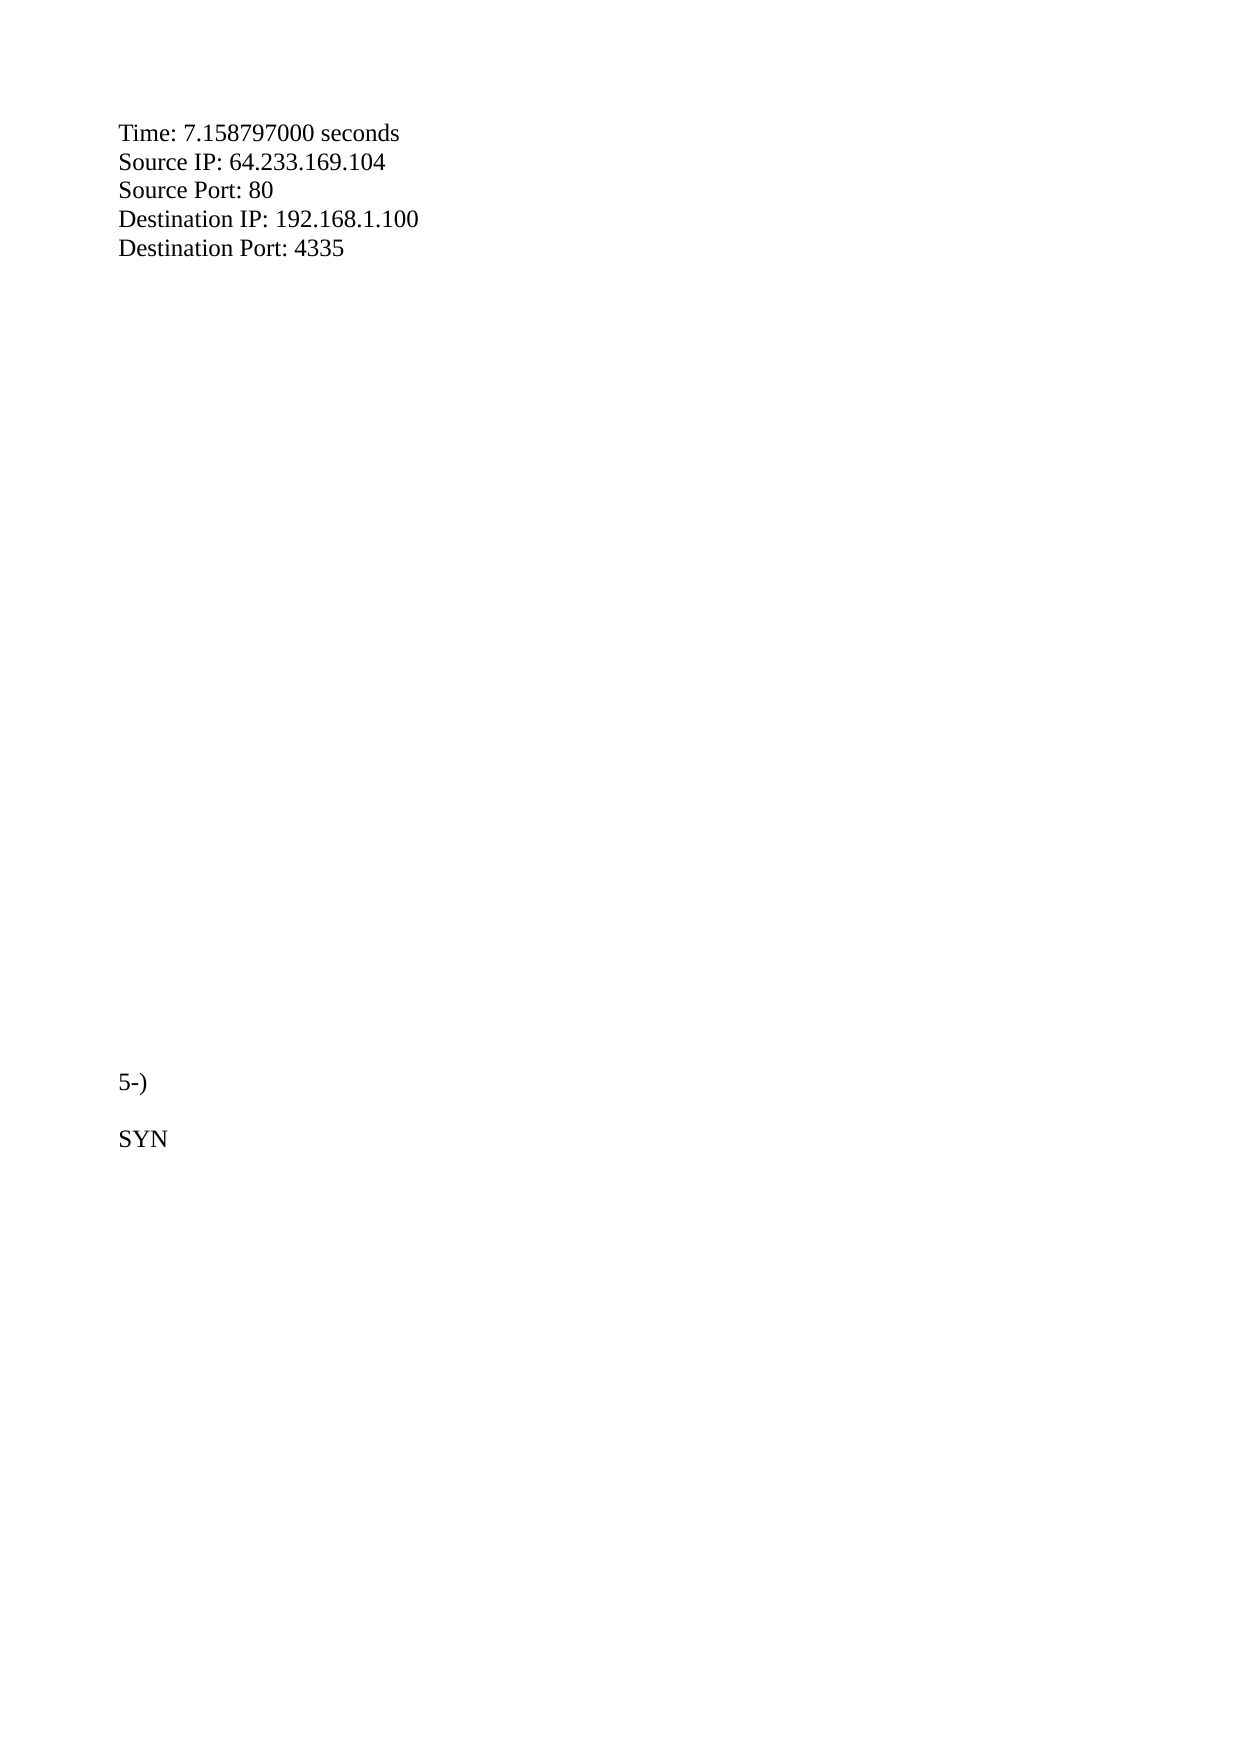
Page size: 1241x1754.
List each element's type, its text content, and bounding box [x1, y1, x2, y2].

text Destination IP: 192.168.1.100 [118, 204, 1122, 233]
text Destination Port: 4335 [118, 233, 1122, 262]
text Source IP: 64.233.169.104 [118, 147, 1122, 176]
text Source Port: 80 [118, 176, 1122, 204]
text Time: 7.158797000 seconds [118, 118, 1122, 147]
text SYN [118, 1124, 1122, 1153]
text 5-) [118, 1067, 1122, 1096]
